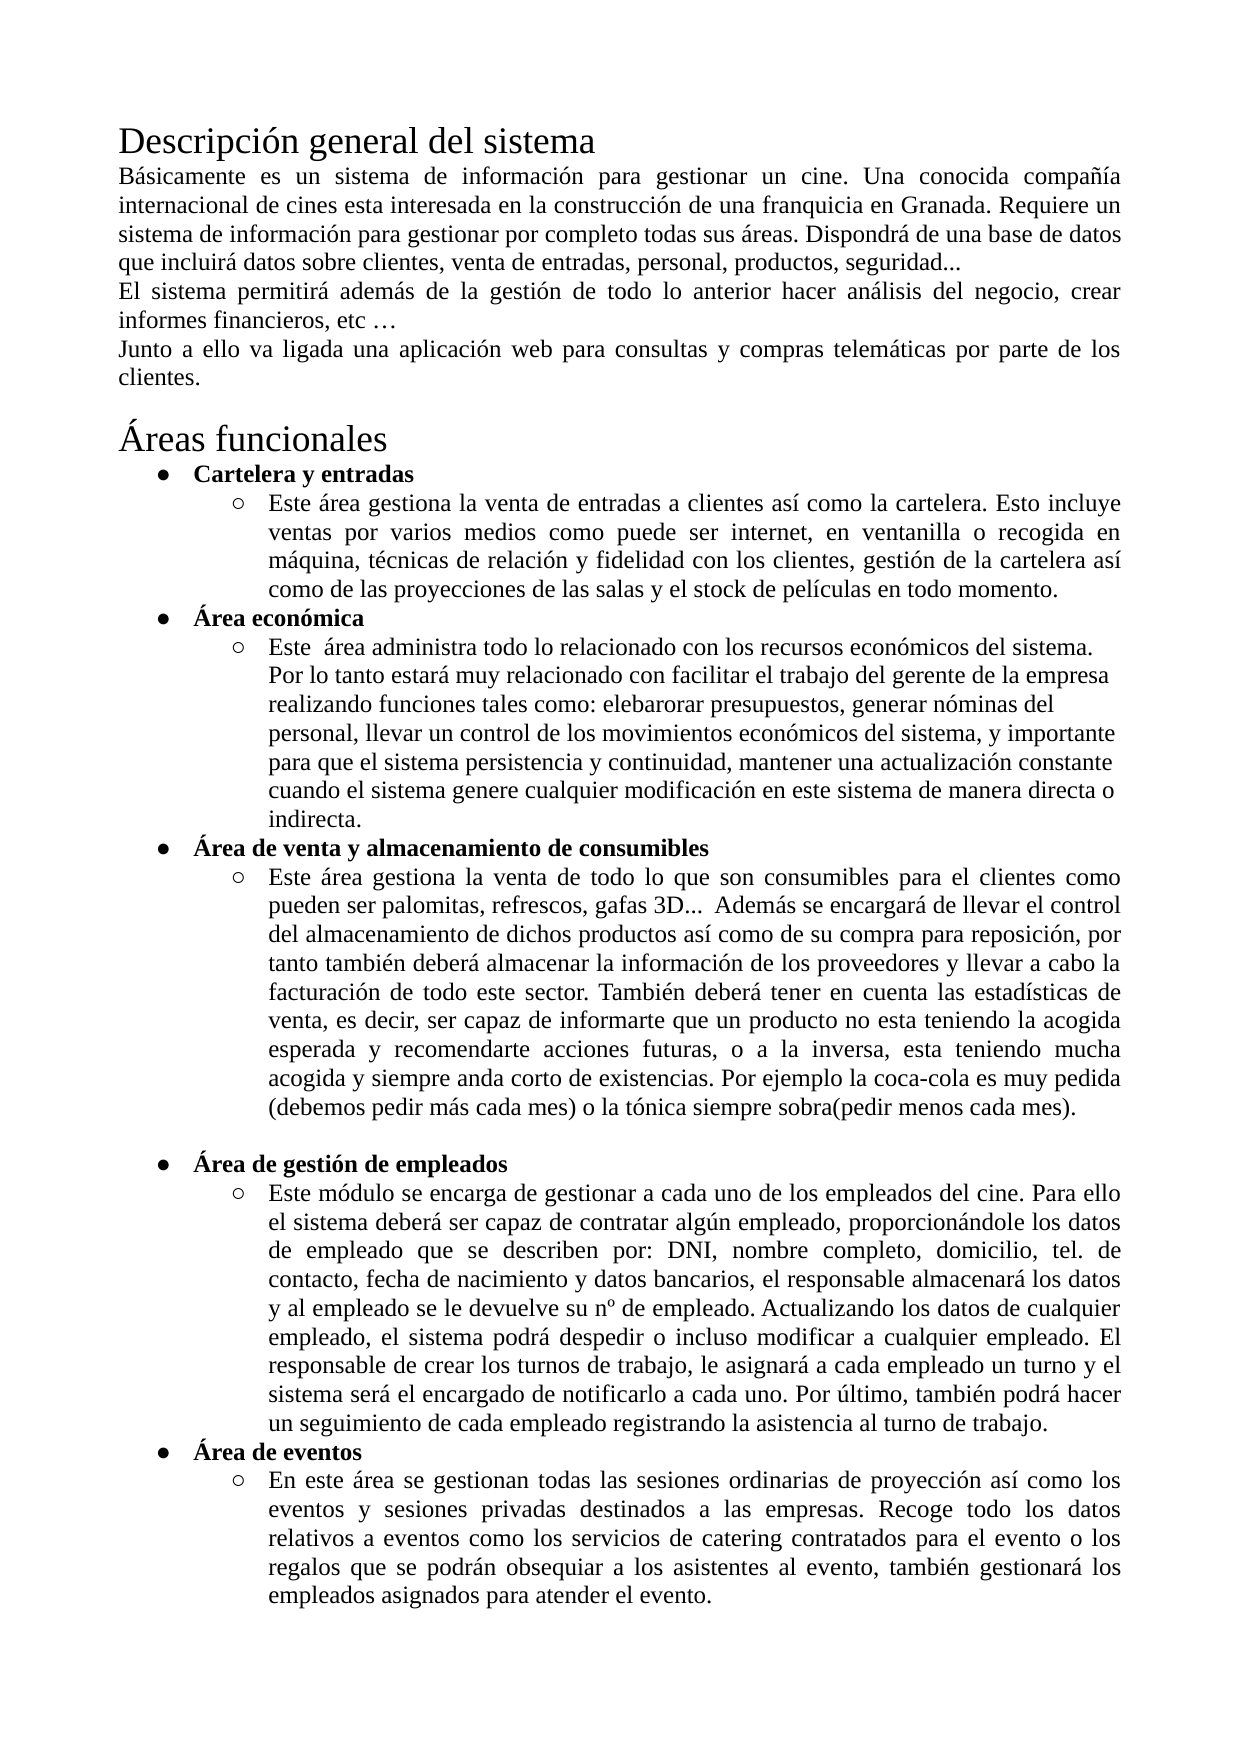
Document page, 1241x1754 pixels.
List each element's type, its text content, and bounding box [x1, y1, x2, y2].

list Área económica [156, 603, 1122, 632]
list Área de venta y almacenamiento de consumibles [156, 833, 1122, 862]
list Este área administra todo lo relacionado con los recursos económicos del sistema. Por lo tanto estará muy relacionado con facilitar el trabajo del gerente de la empresa realizando funciones tales como: elebarorar presupuestos, generar nóminas del personal, llevar un control de los movimientos económicos del sistema, y importante para que el sistema persistencia y continuidad, mantener una actualización constante cuando el sistema genere cualquier modificación en este sistema de manera directa o indirecta. [231, 632, 1122, 833]
text Junto a ello va ligada una aplicación web para consultas y compras telemáticas por parte de los clientes. [118, 334, 1122, 391]
list Este área gestiona la venta de todo lo que son consumibles para el clientes como pueden ser palomitas, refrescos, gafas 3D... Además se encargará de llevar el control del almacenamiento de dichos productos así como de su compra para reposición, por tanto también deberá almacenar la información de los proveedores y llevar a cabo la facturación de todo este sector. También deberá tener en cuenta las estadísticas de venta, es decir, ser capaz de informarte que un producto no esta teniendo la acogida esperada y recomendarte acciones futuras, o a la inversa, esta teniendo mucha acogida y siempre anda corto de existencias. Por ejemplo la coca-cola es muy pedida (debemos pedir más cada mes) o la tónica siempre sobra(pedir menos cada mes). [231, 862, 1122, 1121]
list Área de gestión de empleados [156, 1149, 1122, 1178]
subtitle Áreas funcionales [118, 416, 1122, 459]
text Básicamente es un sistema de información para gestionar un cine. Una conocida compañía internacional de cines esta interesada en la construcción de una franquicia en Granada. Requiere un sistema de información para gestionar por completo todas sus áreas. Dispondrá de una base de datos que incluirá datos sobre clientes, venta de entradas, personal, productos, seguridad... [118, 161, 1122, 276]
list Este módulo se encarga de gestionar a cada uno de los empleados del cine. Para ello el sistema deberá ser capaz de contratar algún empleado, proporcionándole los datos de empleado que se describen por: DNI, nombre completo, domicilio, tel. de contacto, fecha de nacimiento y datos bancarios, el responsable almacenará los datos y al empleado se le devuelve su nº de empleado. Actualizando los datos de cualquier empleado, el sistema podrá despedir o incluso modificar a cualquier empleado. El responsable de crear los turnos de trabajo, le asignará a cada empleado un turno y el sistema será el encargado de notificarlo a cada uno. Por último, también podrá hacer un seguimiento de cada empleado registrando la asistencia al turno de trabajo. [231, 1178, 1122, 1437]
list Este área gestiona la venta de entradas a clientes así como la cartelera. Esto incluye ventas por varios medios como puede ser internet, en ventanilla o recogida en máquina, técnicas de relación y fidelidad con los clientes, gestión de la cartelera así como de las proyecciones de las salas y el stock de películas en todo momento. [231, 488, 1122, 603]
subtitle Descripción general del sistema [118, 118, 1122, 161]
list En este área se gestionan todas las sesiones ordinarias de proyección así como los eventos y sesiones privadas destinados a las empresas. Recoge todo los datos relativos a eventos como los servicios de catering contratados para el evento o los regalos que se podrán obsequiar a los asistentes al evento, también gestionará los empleados asignados para atender el evento. [231, 1466, 1122, 1609]
text El sistema permitirá además de la gestión de todo lo anterior hacer análisis del negocio, crear informes financieros, etc … [118, 276, 1122, 334]
list Área de eventos [156, 1437, 1122, 1466]
list Cartelera y entradas [156, 459, 1122, 488]
